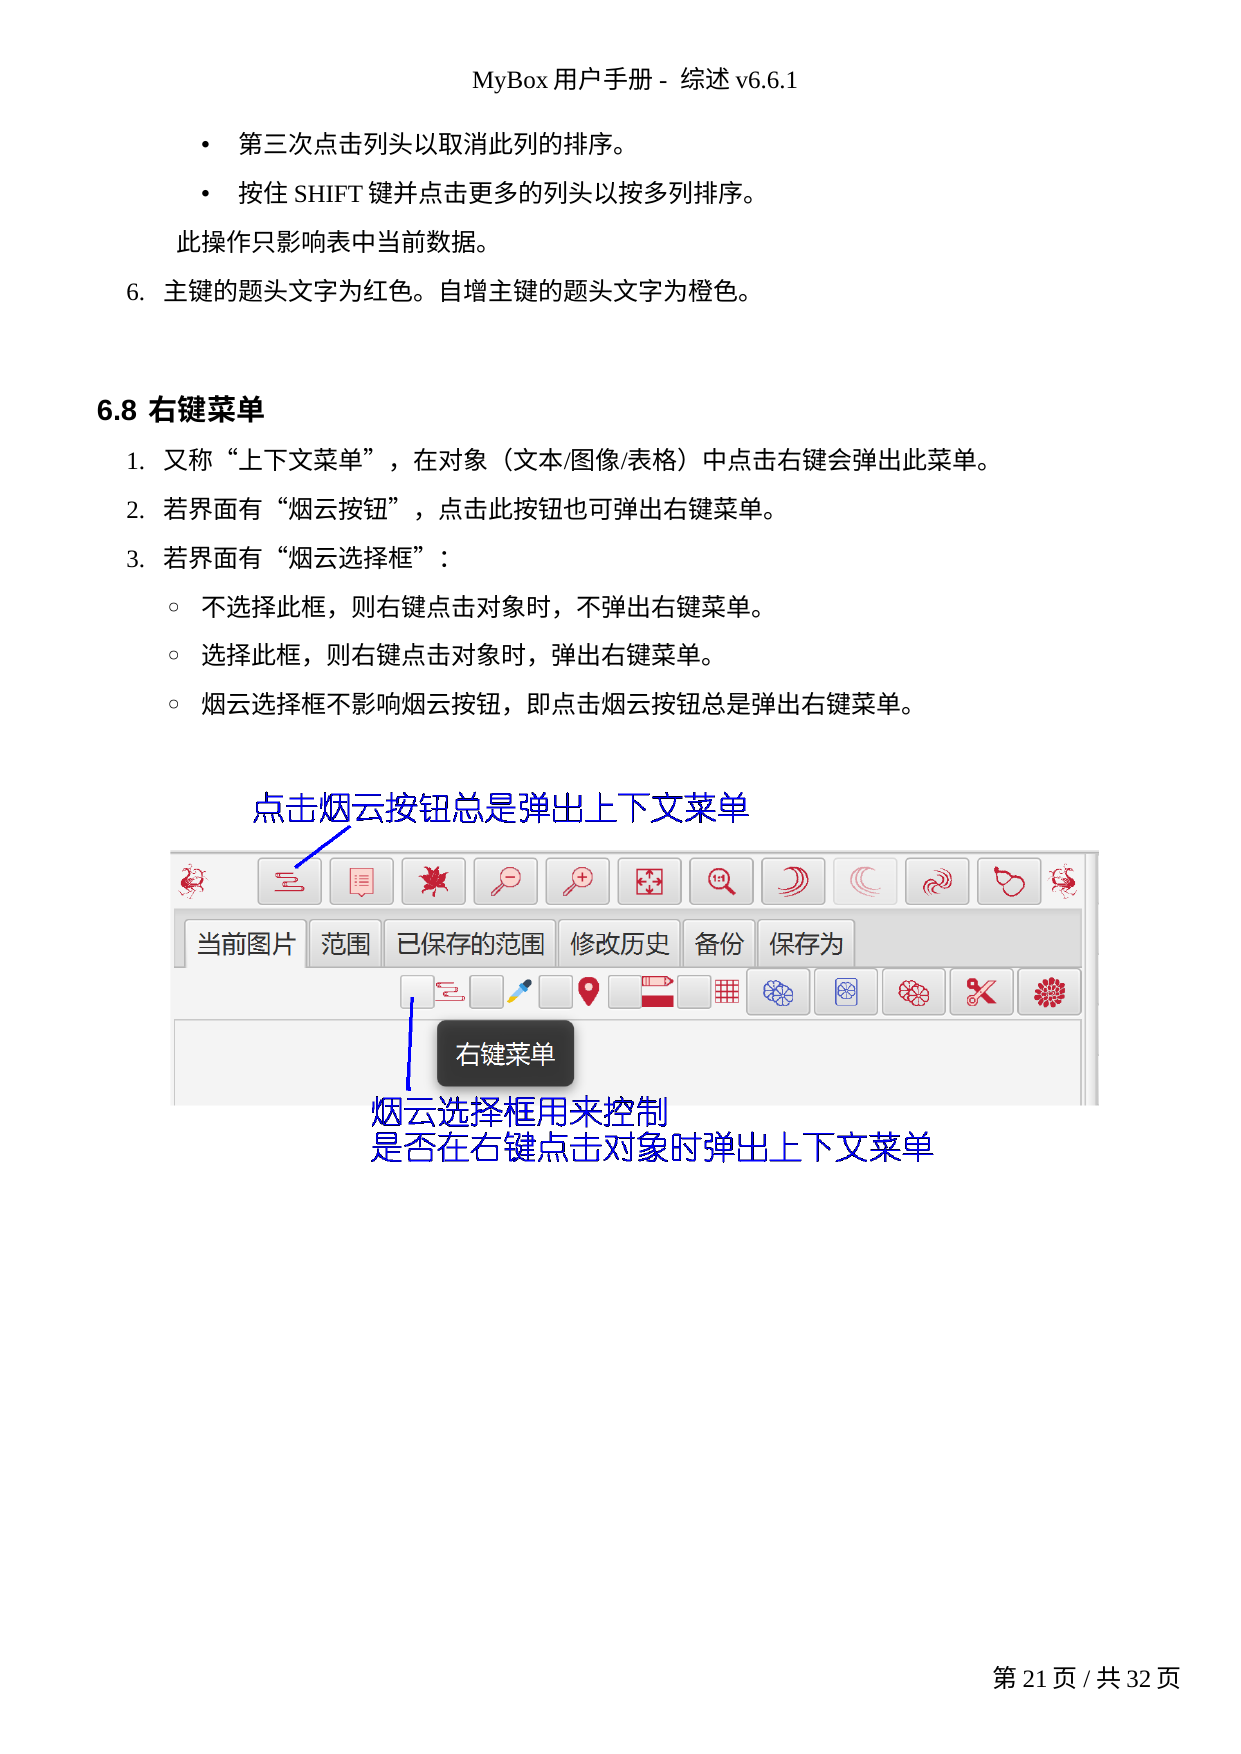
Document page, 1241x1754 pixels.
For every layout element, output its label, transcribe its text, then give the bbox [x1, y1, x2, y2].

list 又称“上下文菜单”，在对象（文本/图像/表格）中点击右键会弹出此菜单。 [126, 441, 1181, 477]
list 若界面有“烟云按钮”，点击此按钮也可弹出右键菜单。 [126, 489, 1181, 526]
text 此操作只影响表中当前数据。 [88, 222, 1181, 258]
list 若界面有“烟云选择框”： [126, 538, 1181, 574]
list 选择此框，则右键点击对象时，弹出右键菜单。 [163, 636, 1181, 672]
list 烟云选择框不影响烟云按钮，即点击烟云按钮总是弹出右键菜单。 [163, 684, 1181, 721]
picture [170, 774, 1100, 1172]
subtitle 右键菜单 [88, 386, 1181, 428]
list 主键的题头文字为红色。自增主键的题头文字为橙色。 [126, 271, 1181, 307]
list 第三次点击列头以取消此列的排序。 [201, 125, 1181, 161]
list 按住SHIFT键并点击更多的列头以按多列排序。 [201, 173, 1181, 210]
list 不选择此框，则右键点击对象时，不弹出右键菜单。 [163, 587, 1181, 623]
